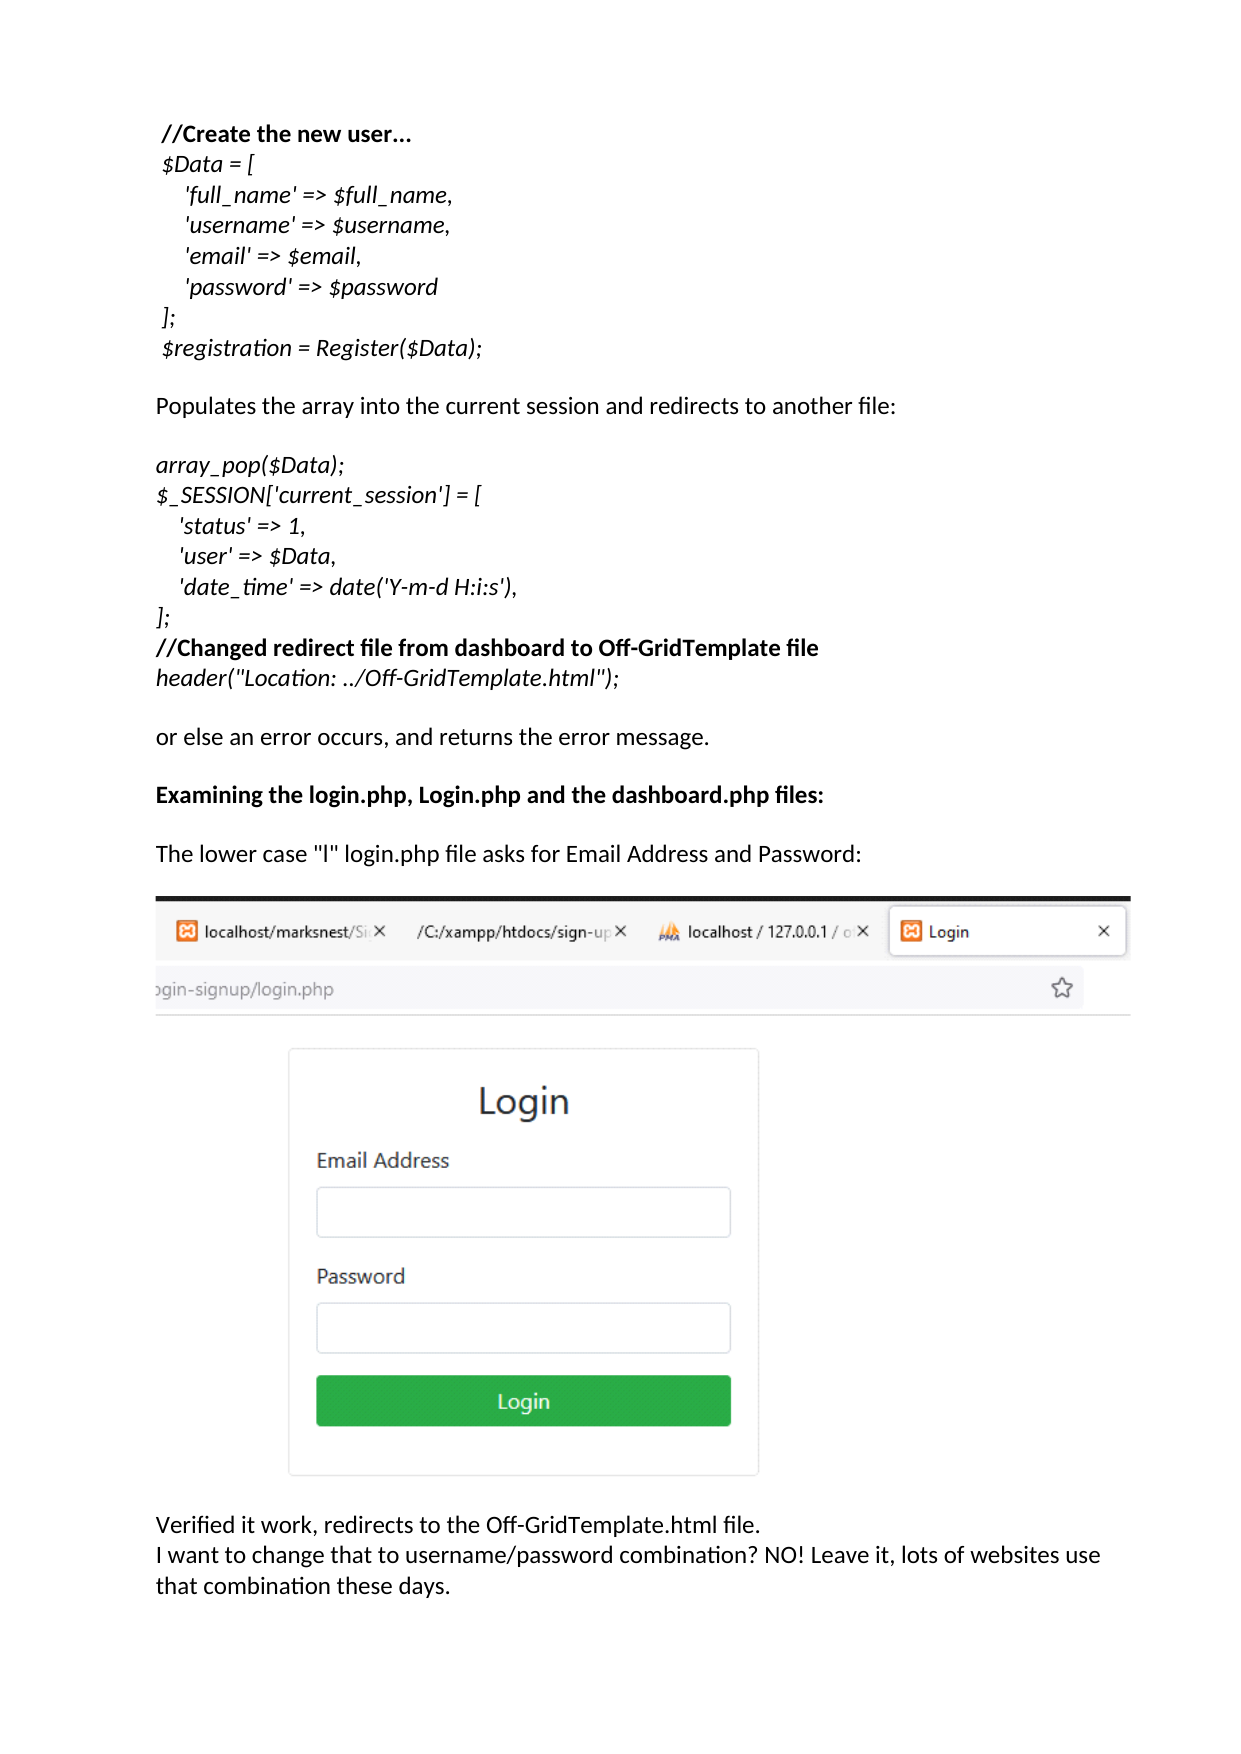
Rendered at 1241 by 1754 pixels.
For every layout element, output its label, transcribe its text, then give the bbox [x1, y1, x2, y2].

text $_SESSION['current_session'] = [ [156, 479, 1122, 510]
text 'status' => 1, [156, 510, 1122, 540]
text 'user' => $Data, [156, 540, 1122, 571]
text Populates the array into the current session and redirects to another file: [156, 390, 1122, 421]
text 'date_time' => date('Y-m-d H:i:s'), [156, 571, 1122, 601]
text Verified it work, redirects to the Off-GridTemplate.html file. [156, 1510, 1122, 1540]
text ]; [156, 301, 1122, 332]
text The lower case "l" login.php file asks for Email Address and Password: [156, 838, 1122, 869]
text 'email' => $email, [156, 240, 1122, 271]
text 'username' => $username, [156, 210, 1122, 240]
text ]; [156, 601, 1122, 632]
text $registration = Register($Data); [156, 332, 1122, 362]
text 'full_name' => $full_name, [156, 179, 1122, 210]
text //Create the new user... [156, 118, 1122, 149]
text array_pop($Data); [156, 449, 1122, 479]
text header("Location: ../Off-GridTemplate.html"); [156, 662, 1122, 693]
text //Changed redirect file from dashboard to Off-GridTemplate file [156, 632, 1122, 662]
text Examining the login.php, Login.php and the dashboard.php files: [156, 779, 1122, 810]
text 'password' => $password [156, 271, 1122, 301]
text I want to change that to username/password combination? NO! Leave it, lots of websites use that combination these days. [156, 1540, 1122, 1601]
text or else an error occurs, and returns the error message. [156, 721, 1122, 752]
text $Data = [ [156, 149, 1122, 179]
